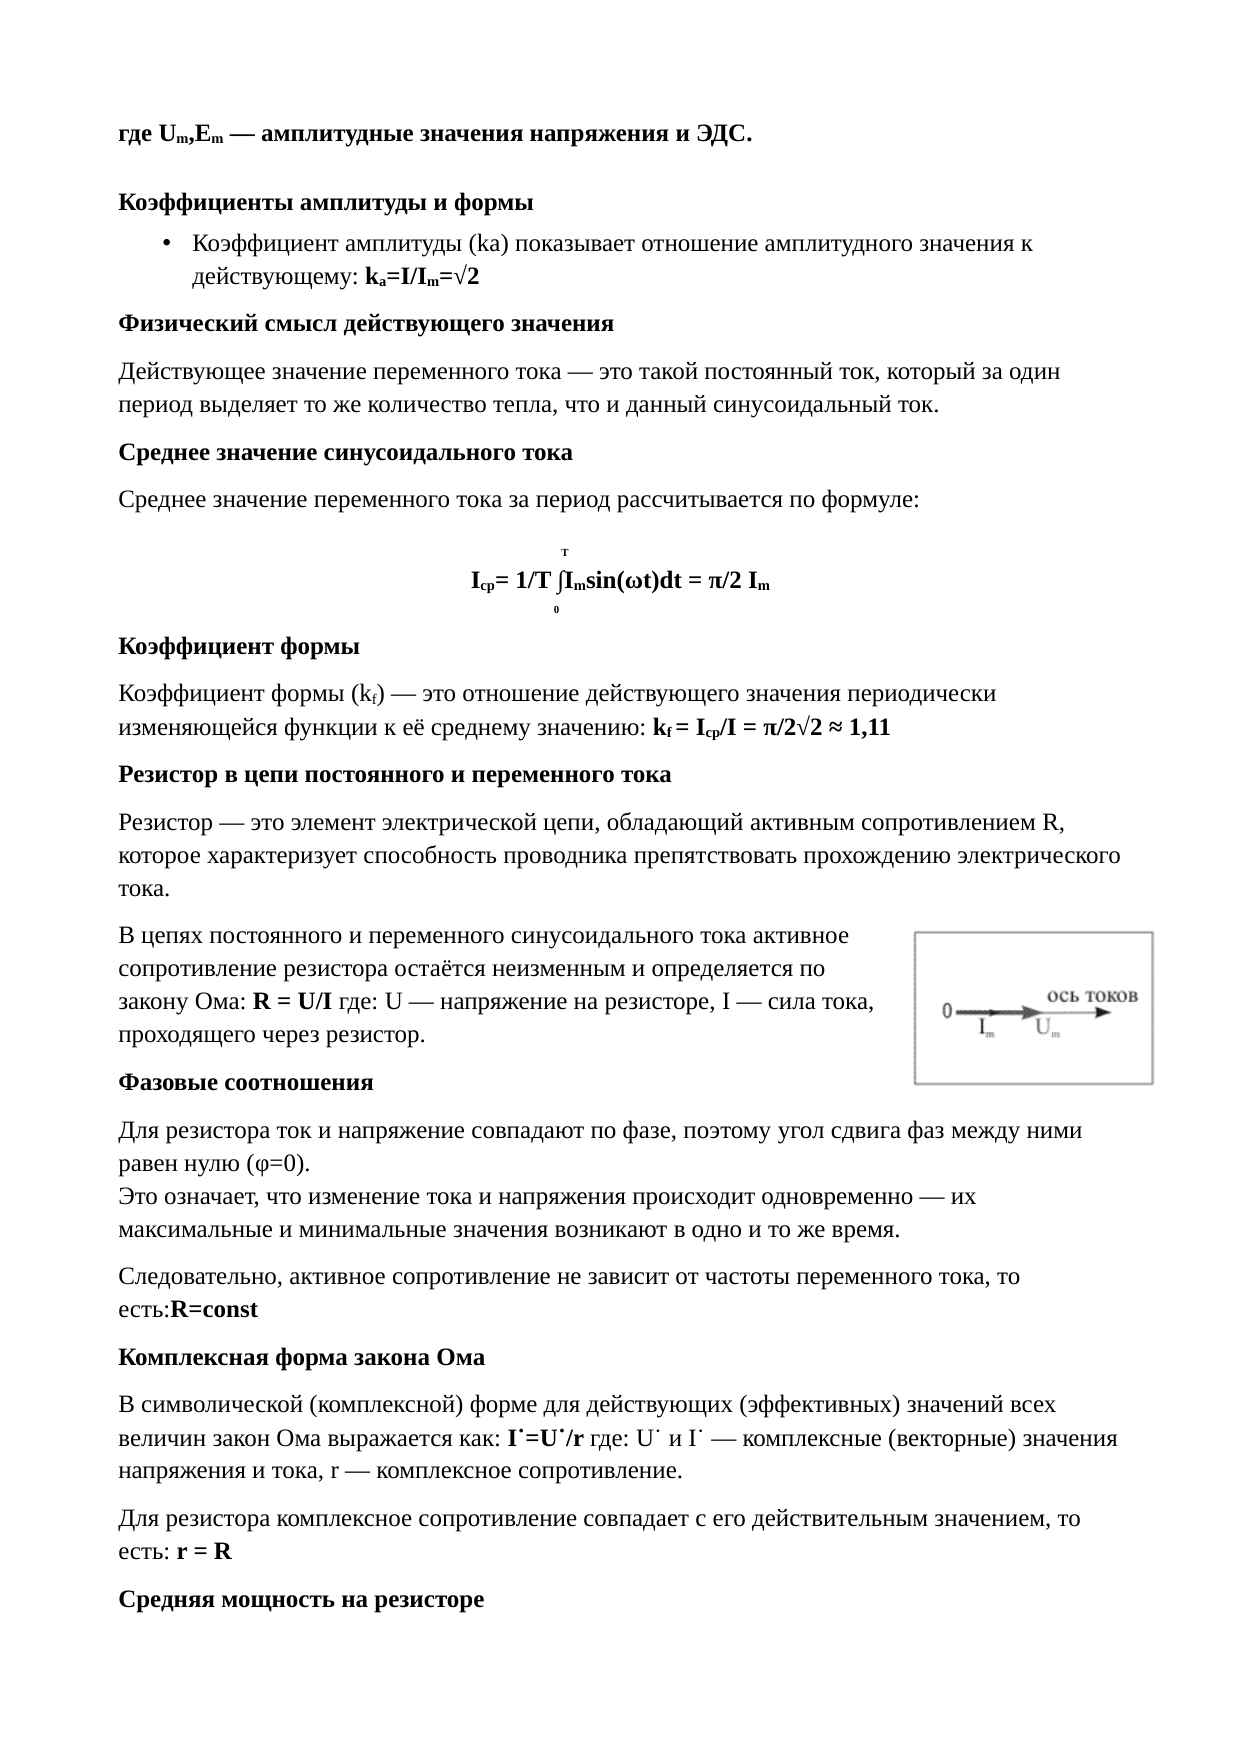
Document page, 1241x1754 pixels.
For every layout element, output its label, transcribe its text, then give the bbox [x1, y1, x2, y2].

subtitle Фазовые соотношения [118, 1067, 1122, 1096]
text Действующее значение переменного тока — это такой постоянный ток, который за один период выделяет то же количество тепла, что и данный синусоидальный ток. [118, 356, 1122, 418]
text Комплексная форма закона Ома [118, 1342, 1122, 1371]
subtitle Среднее значение синусоидального тока [118, 437, 1122, 465]
subtitle Коэффициенты амплитуды и формы [118, 187, 1122, 215]
text В символической (комплексной) форме для действующих (эффективных) значений всех величин закон Ома выражается как: I˙=U˙/r где: U˙ и I˙ — комплексные (векторные) значения напряжения и тока, r — комплексное сопротивление. [118, 1389, 1122, 1484]
text Средняя мощность на резисторе [118, 1584, 1122, 1613]
text Среднее значение переменного тока за период рассчитывается по формуле: [118, 484, 1122, 513]
text Следовательно, активное сопротивление не зависит от частоты переменного тока, то есть:R=const [118, 1261, 1122, 1323]
text Iср= 1/T ∫Imsin(ωt)dt = π/2 Im [118, 565, 1122, 594]
text T [118, 532, 1122, 561]
text Коэффициент формы [118, 631, 1122, 660]
text где Um,Em — амплитудные значения напряжения и ЭДС. [118, 118, 1122, 147]
text В цепях постоянного и переменного синусоидального тока активное сопротивление резистора остаётся неизменным и определяется по закону Ома: R = U/I где: U — напряжение на резисторе, I — сила тока, проходящего через резистор. [118, 920, 885, 1048]
picture [885, 919, 1194, 1093]
text 0 [118, 598, 1122, 627]
text Резистор в цепи постоянного и переменного тока [118, 759, 1122, 788]
subtitle Физический смысл действующего значения [118, 308, 1122, 337]
text Коэффициент формы (kf) — это отношение действующего значения периодически изменяющейся функции к её среднему значению: kf = Iср/I = π/2√2 ≈ 1,11 [118, 678, 1122, 740]
text Для резистора комплексное сопротивление совпадает с его действительным значением, то есть: r = R [118, 1503, 1122, 1565]
text Резистор — это элемент электрической цепи, обладающий активным сопротивлением R, которое характеризует способность проводника препятствовать прохождению электрического тока. [118, 807, 1122, 902]
list Коэффициент амплитуды (ka) показывает отношение амплитудного значения к действующему: ka=I/Im=√2 [162, 228, 1122, 289]
text Для резистора ток и напряжение совпадают по фазе, поэтому угол сдвига фаз между ними равен нулю (φ=0). Это означает, что изменение тока и напряжения происходит одновременно — их максимальные и минимальные значения возникают в одно и то же время. [118, 1115, 1122, 1242]
